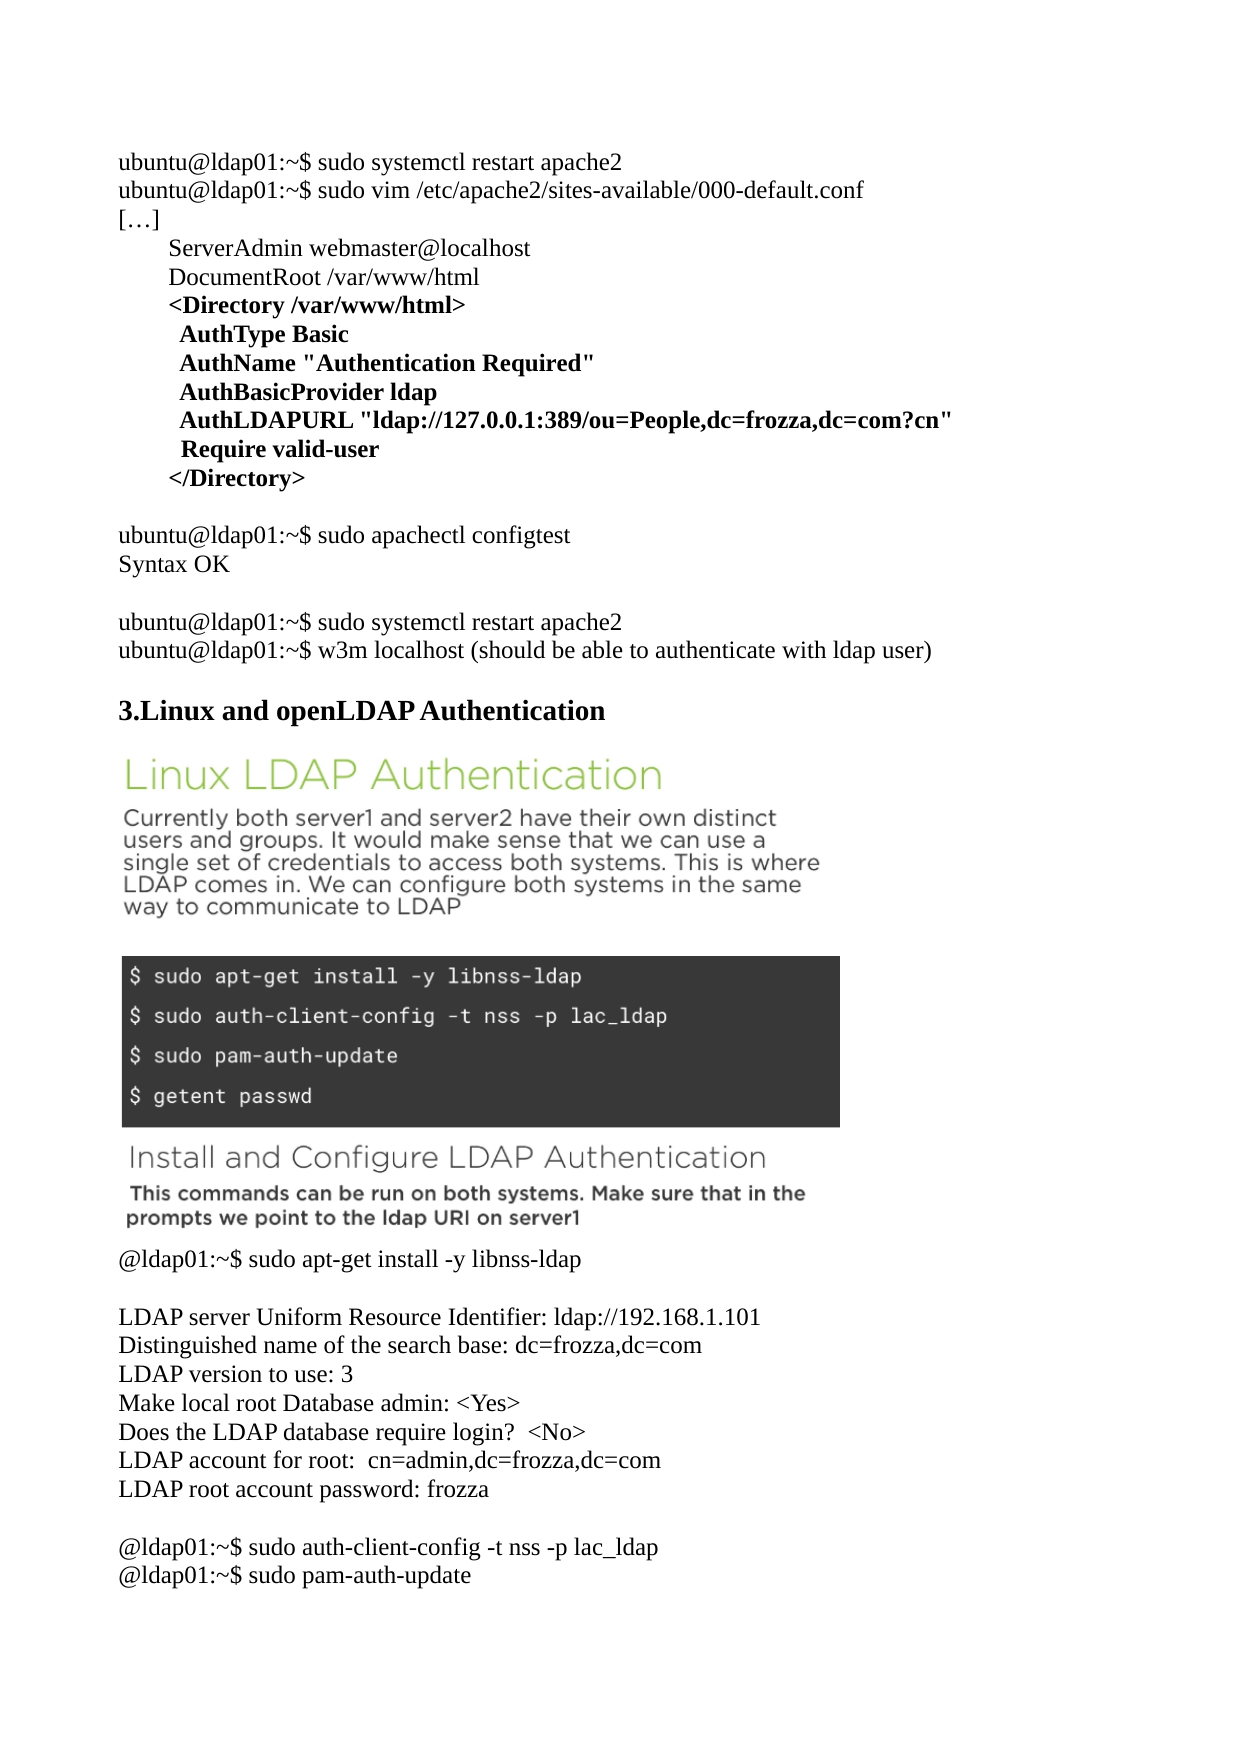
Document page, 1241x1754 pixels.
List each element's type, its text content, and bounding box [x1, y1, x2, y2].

text ubuntu@ldap01:~$ sudo apachectl configtest [118, 521, 1122, 549]
text Distinguished name of the search base: dc=frozza,dc=com [118, 1330, 1122, 1359]
text Syntax OK [118, 549, 1122, 578]
text AuthName "Authentication Required" [118, 348, 1122, 377]
picture [121, 956, 840, 1241]
text DocumentRoot /var/www/html [118, 262, 1122, 291]
text LDAP account for root: cn=admin,dc=frozza,dc=com [118, 1445, 1122, 1474]
text @ldap01:~$ sudo apt-get install -y libnss-ldap [118, 1244, 1122, 1273]
text […] [118, 204, 1122, 233]
text Does the LDAP database require login? <No> [118, 1417, 1122, 1445]
text AuthLDAPURL "ldap://127.0.0.1:389/ou=People,dc=frozza,dc=com?cn" [118, 406, 1122, 434]
text Require valid-user [118, 434, 1122, 463]
text AuthBasicProvider ldap [118, 377, 1122, 406]
text <Directory /var/www/html> [118, 291, 1122, 319]
text </Directory> [118, 463, 1122, 492]
text 3.Linux and openLDAP Authentication [118, 693, 1122, 727]
text LDAP version to use: 3 [118, 1359, 1122, 1388]
text Make local root Database admin: <Yes> [118, 1388, 1122, 1417]
text ServerAdmin webmaster@localhost [118, 233, 1122, 262]
text LDAP root account password: frozza [118, 1474, 1122, 1503]
text ubuntu@ldap01:~$ w3m localhost (should be able to authenticate with ldap user) [118, 636, 1122, 664]
picture [114, 748, 837, 928]
text AuthType Basic [118, 319, 1122, 348]
text ubuntu@ldap01:~$ sudo vim /etc/apache2/sites-available/000-default.conf [118, 176, 1122, 204]
text @ldap01:~$ sudo auth-client-config -t nss -p lac_ldap [118, 1532, 1122, 1560]
text ubuntu@ldap01:~$ sudo systemctl restart apache2 [118, 607, 1122, 636]
text @ldap01:~$ sudo pam-auth-update [118, 1560, 1122, 1589]
text ubuntu@ldap01:~$ sudo systemctl restart apache2 [118, 147, 1122, 176]
text LDAP server Uniform Resource Identifier: ldap://192.168.1.101 [118, 1302, 1122, 1330]
